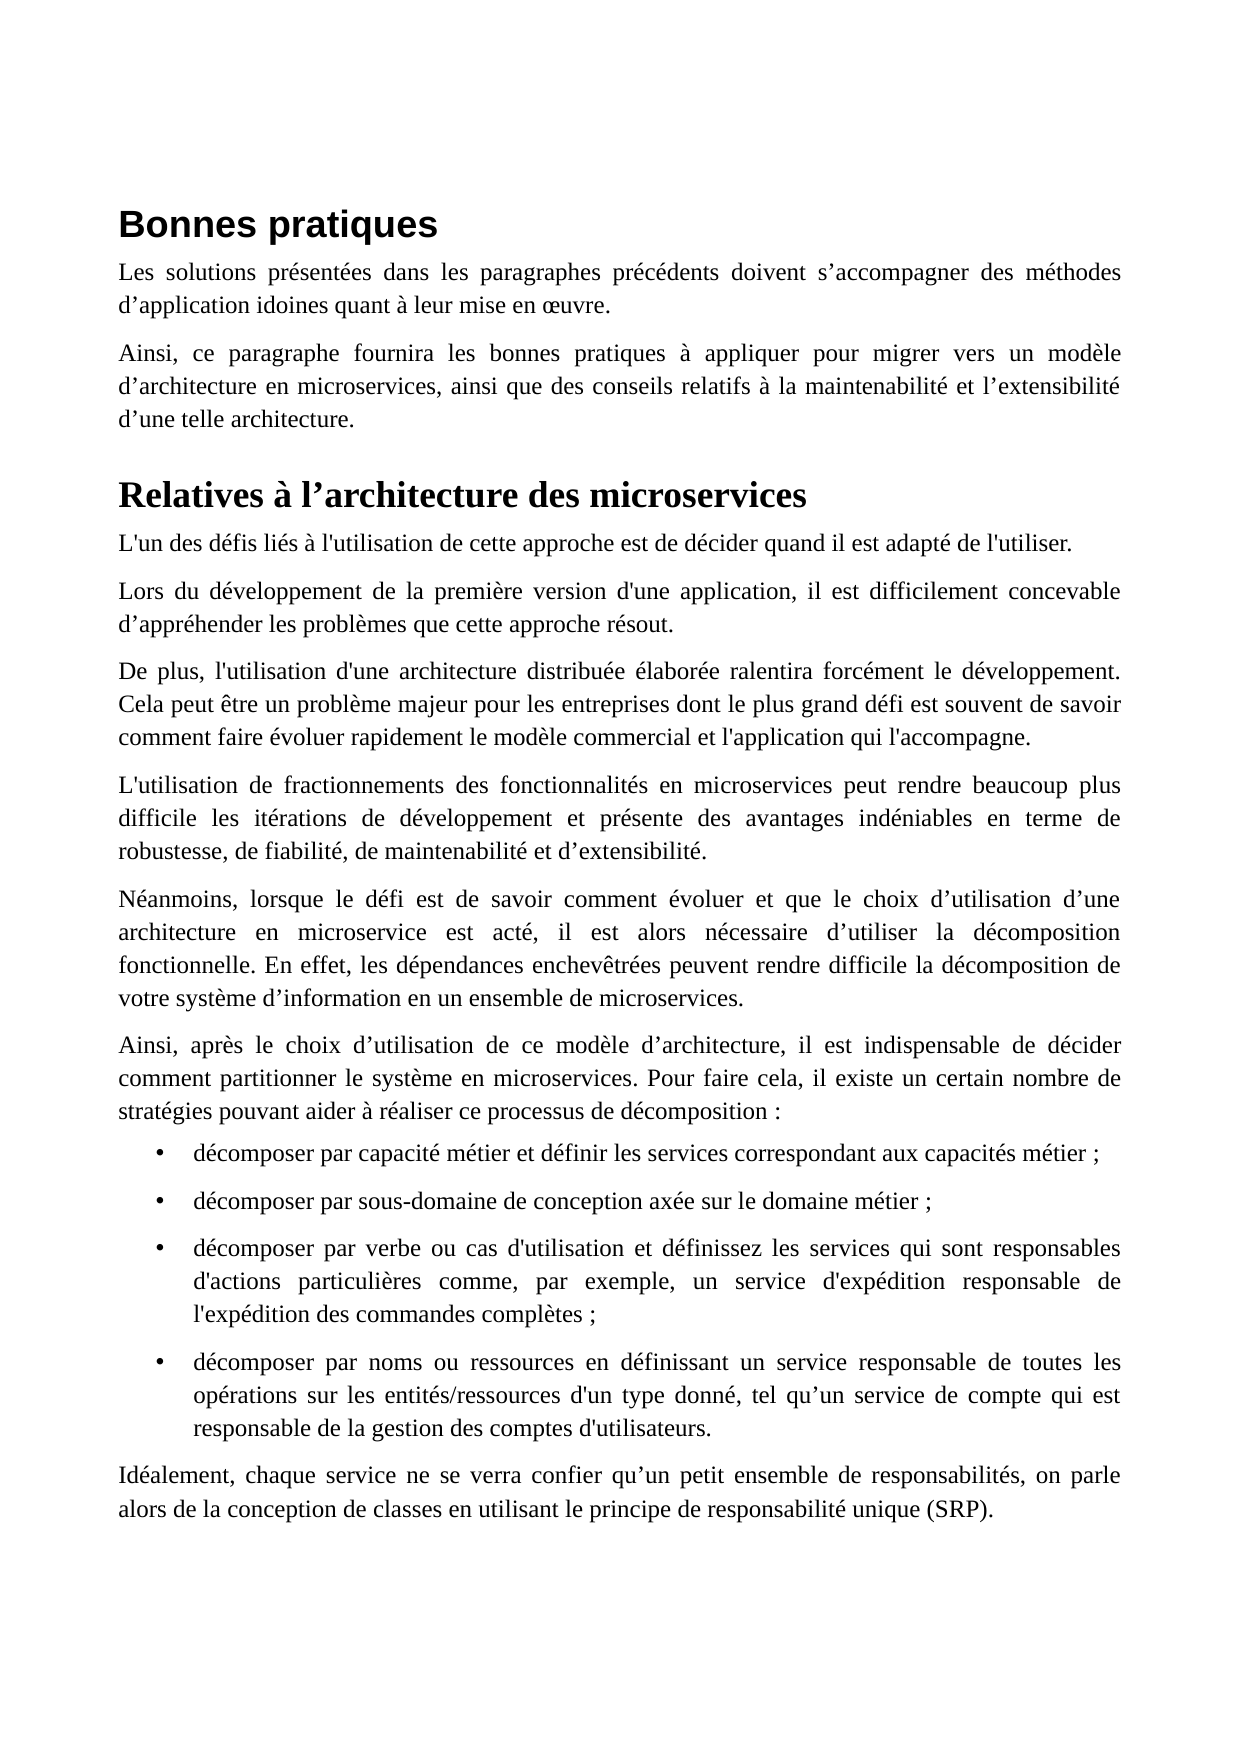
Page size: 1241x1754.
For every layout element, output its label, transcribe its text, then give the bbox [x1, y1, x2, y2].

subtitle Relatives à l’architecture des microservices [118, 473, 1122, 516]
text Ainsi, après le choix d’utilisation de ce modèle d’architecture, il est indispensable de décider comment partitionner le système en microservices. Pour faire cela, il existe un certain nombre de stratégies pouvant aider à réaliser ce processus de décomposition : [118, 1030, 1122, 1125]
text L'un des défis liés à l'utilisation de cette approche est de décider quand il est adapté de l'utiliser. [118, 528, 1122, 557]
list décomposer par sous-domaine de conception axée sur le domaine métier ; [156, 1186, 1122, 1214]
list décomposer par noms ou ressources en définissant un service responsable de toutes les opérations sur les entités/ressources d'un type donné, tel qu’un service de compte qui est responsable de la gestion des comptes d'utilisateurs. [156, 1347, 1122, 1442]
text L'utilisation de fractionnements des fonctionnalités en microservices peut rendre beaucoup plus difficile les itérations de développement et présente des avantages indéniables en terme de robustesse, de fiabilité, de maintenabilité et d’extensibilité. [118, 770, 1122, 865]
list décomposer par capacité métier et définir les services correspondant aux capacités métier ; [156, 1138, 1122, 1167]
text Les solutions présentées dans les paragraphes précédents doivent s’accompagner des méthodes d’application idoines quant à leur mise en œuvre. [118, 257, 1122, 319]
text Idéalement, chaque service ne se verra confier qu’un petit ensemble de responsabilités, on parle alors de la conception de classes en utilisant le principe de responsabilité unique (SRP). [118, 1461, 1122, 1522]
list décomposer par verbe ou cas d'utilisation et définissez les services qui sont responsables d'actions particulières comme, par exemple, un service d'expédition responsable de l'expédition des commandes complètes ; [156, 1233, 1122, 1328]
text Néanmoins, lorsque le défi est de savoir comment évoluer et que le choix d’utilisation d’une architecture en microservice est acté, il est alors nécessaire d’utiliser la décomposition fonctionnelle. En effet, les dépendances enchevêtrées peuvent rendre difficile la décomposition de votre système d’information en un ensemble de microservices. [118, 884, 1122, 1012]
text De plus, l'utilisation d'une architecture distribuée élaborée ralentira forcément le développement. Cela peut être un problème majeur pour les entreprises dont le plus grand défi est souvent de savoir comment faire évoluer rapidement le modèle commercial et l'application qui l'accompagne. [118, 656, 1122, 751]
text Lors du développement de la première version d'une application, il est difficilement concevable d’appréhender les problèmes que cette approche résout. [118, 576, 1122, 638]
text Ainsi, ce paragraphe fournira les bonnes pratiques à appliquer pour migrer vers un modèle d’architecture en microservices, ainsi que des conseils relatifs à la maintenabilité et l’extensibilité d’une telle architecture. [118, 338, 1122, 433]
subtitle Bonnes pratiques [118, 201, 1122, 245]
